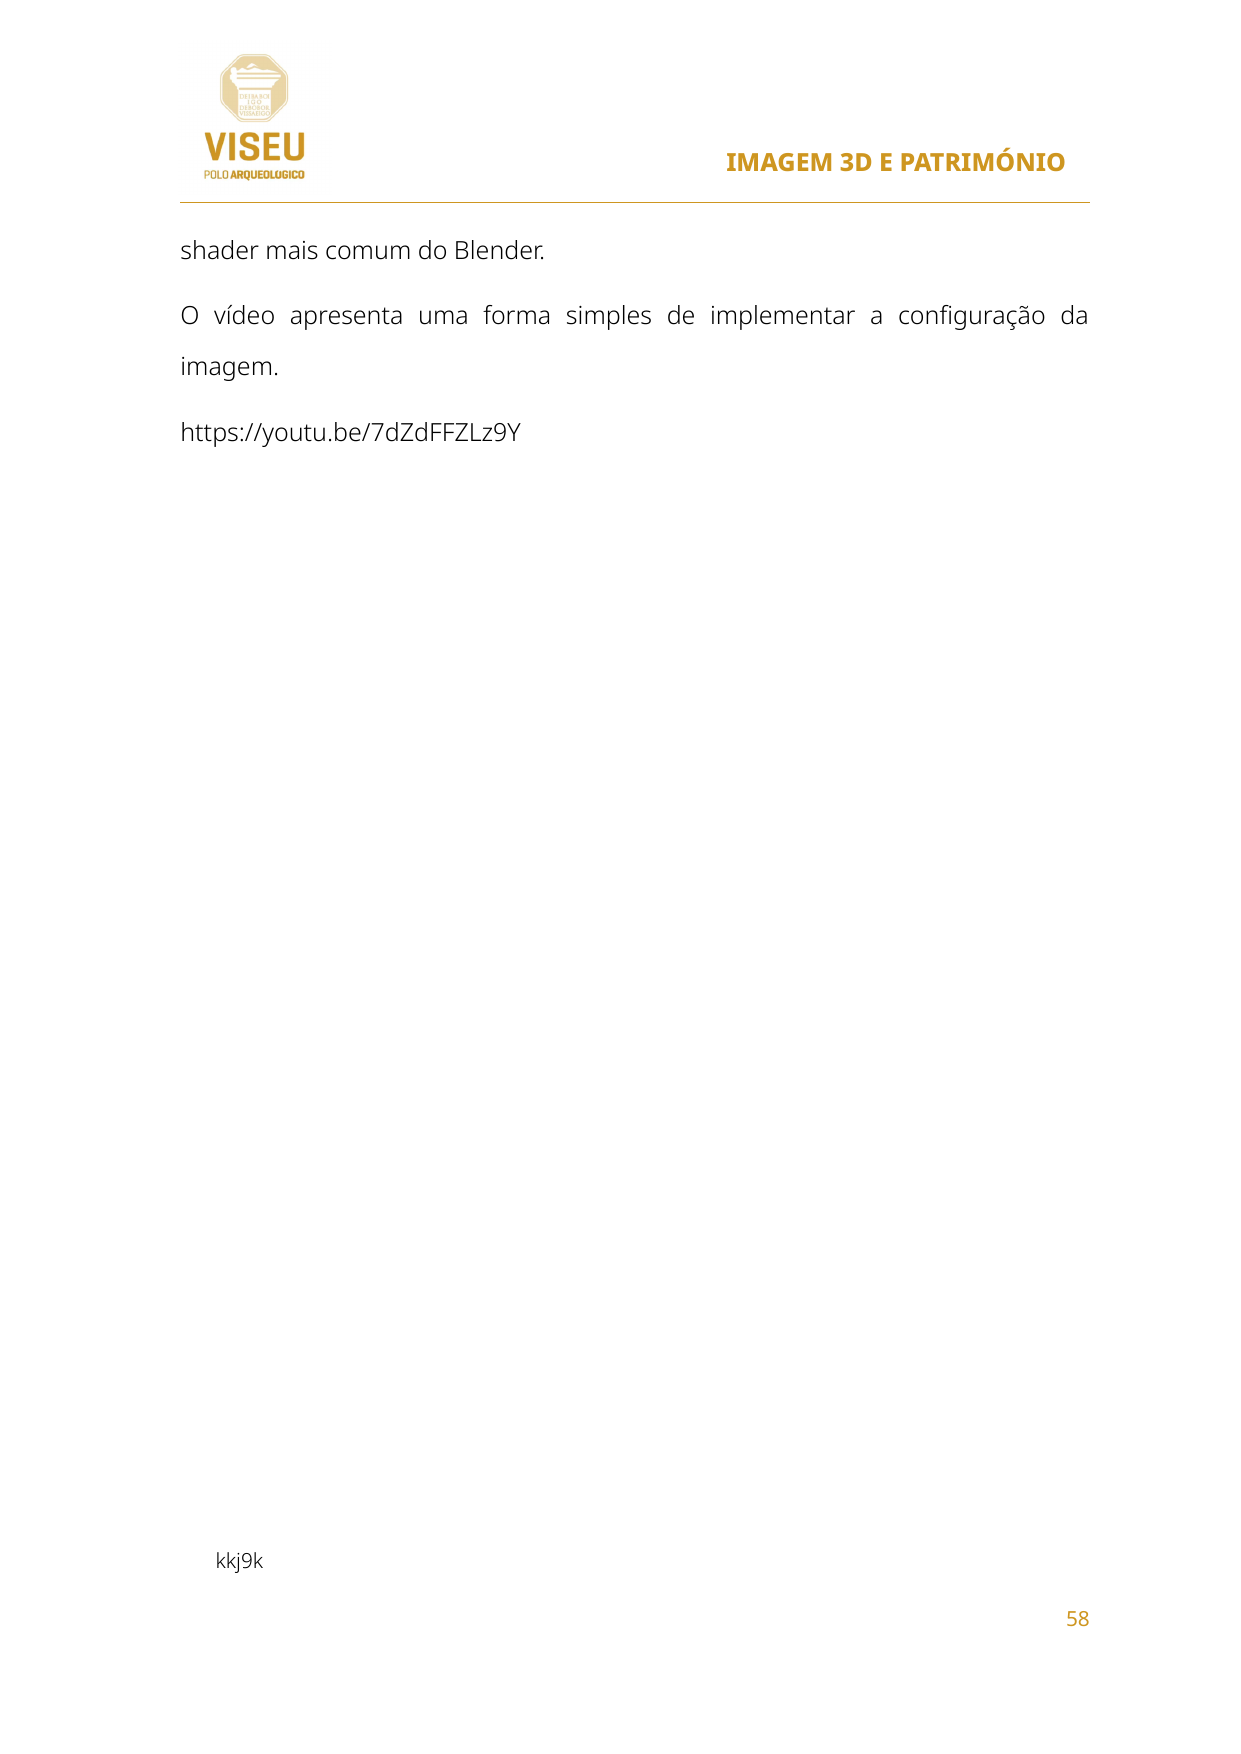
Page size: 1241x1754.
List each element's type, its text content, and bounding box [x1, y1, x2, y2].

text shader mais comum do Blender. [180, 232, 1090, 266]
text O vídeo apresenta uma forma simples de implementar a configuração da imagem. [180, 298, 1090, 383]
text kkj9k [180, 1547, 1090, 1575]
text https://youtu.be/7dZdFFZLz9Y [180, 415, 1090, 449]
